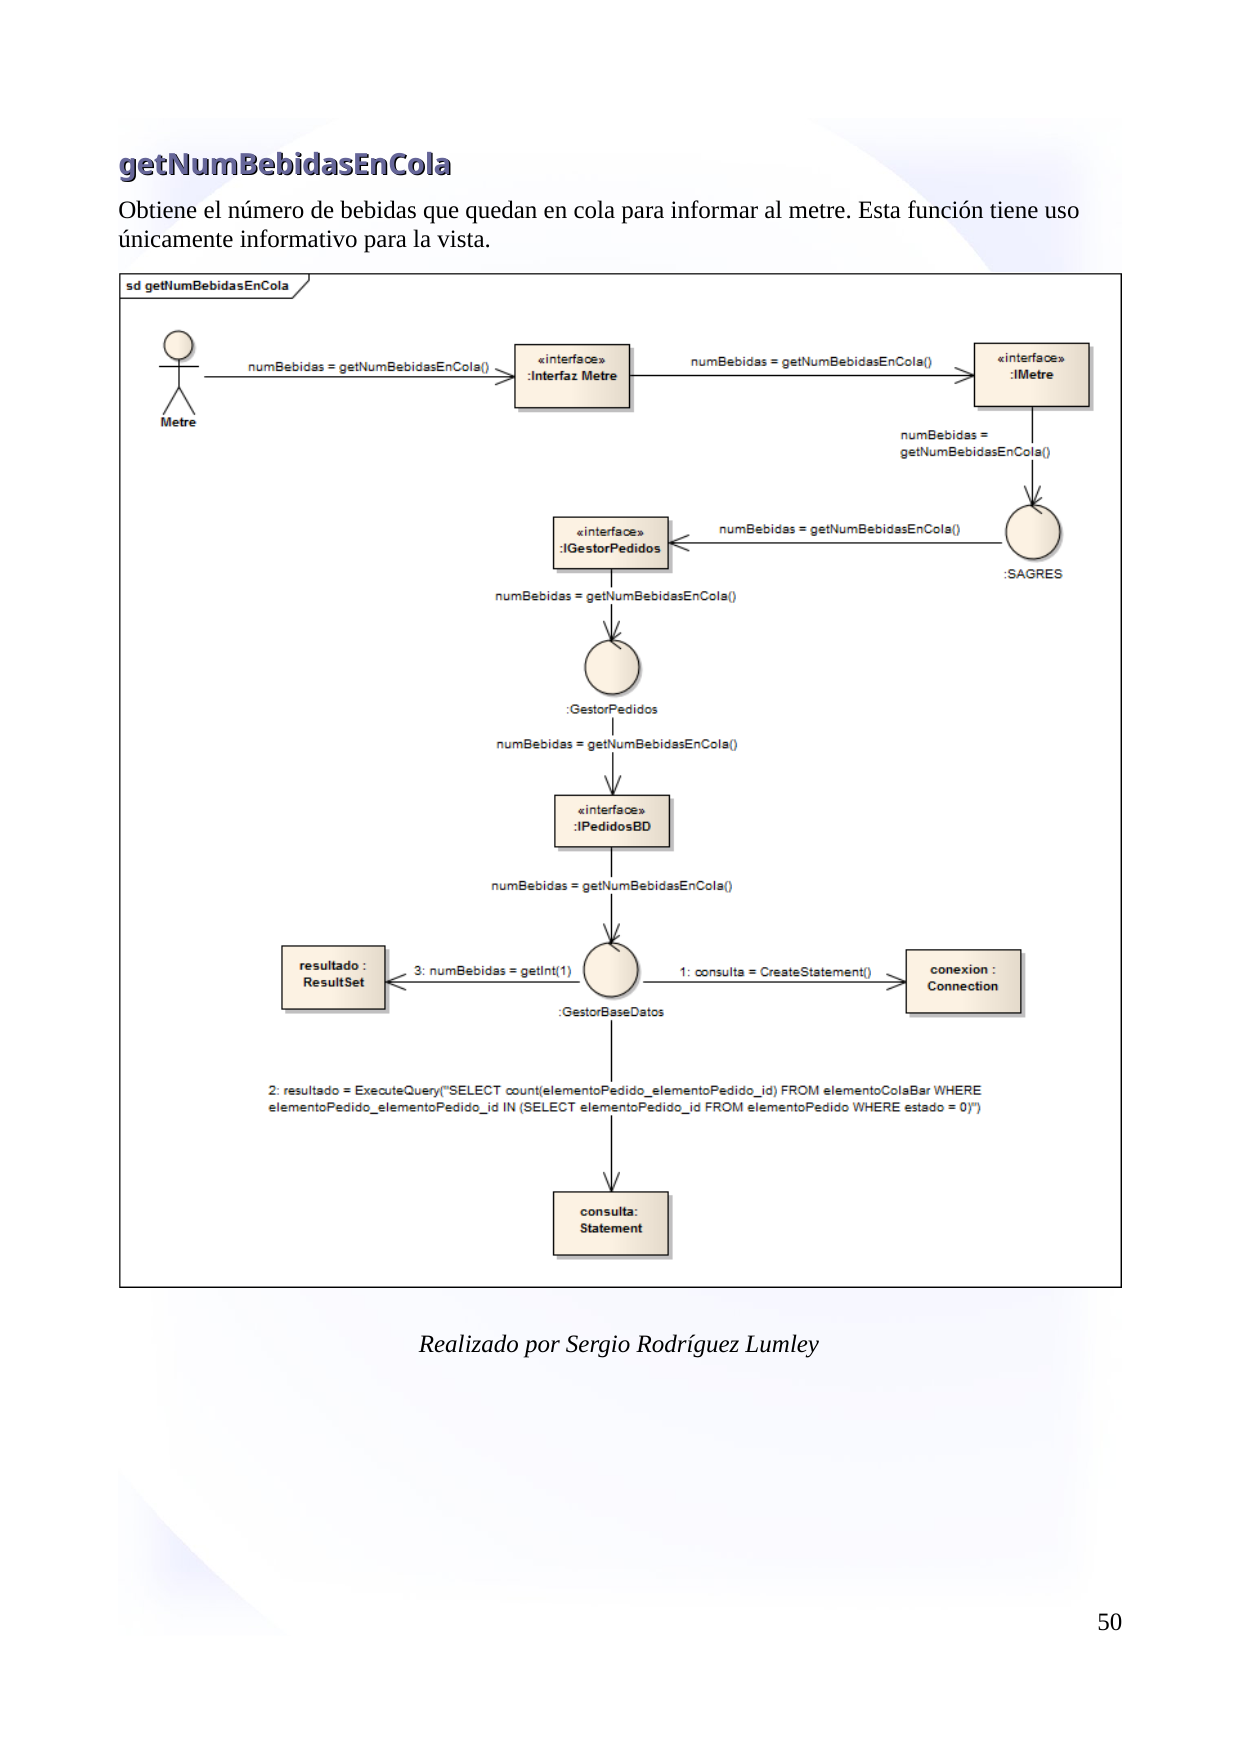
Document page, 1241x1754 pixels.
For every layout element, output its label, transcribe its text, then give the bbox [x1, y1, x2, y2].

text Obtiene el número de bebidas que quedan en cola para informar al metre. Esta función tiene uso únicamente informativo para la vista. [118, 195, 1122, 253]
subtitle getNumBebidasEnCola [118, 143, 1122, 183]
picture [118, 1358, 1122, 1636]
picture [118, 183, 1122, 195]
picture [118, 253, 1122, 1329]
text Realizado por Sergio Rodríguez Lumley [118, 1329, 1122, 1358]
picture [118, 118, 1122, 143]
